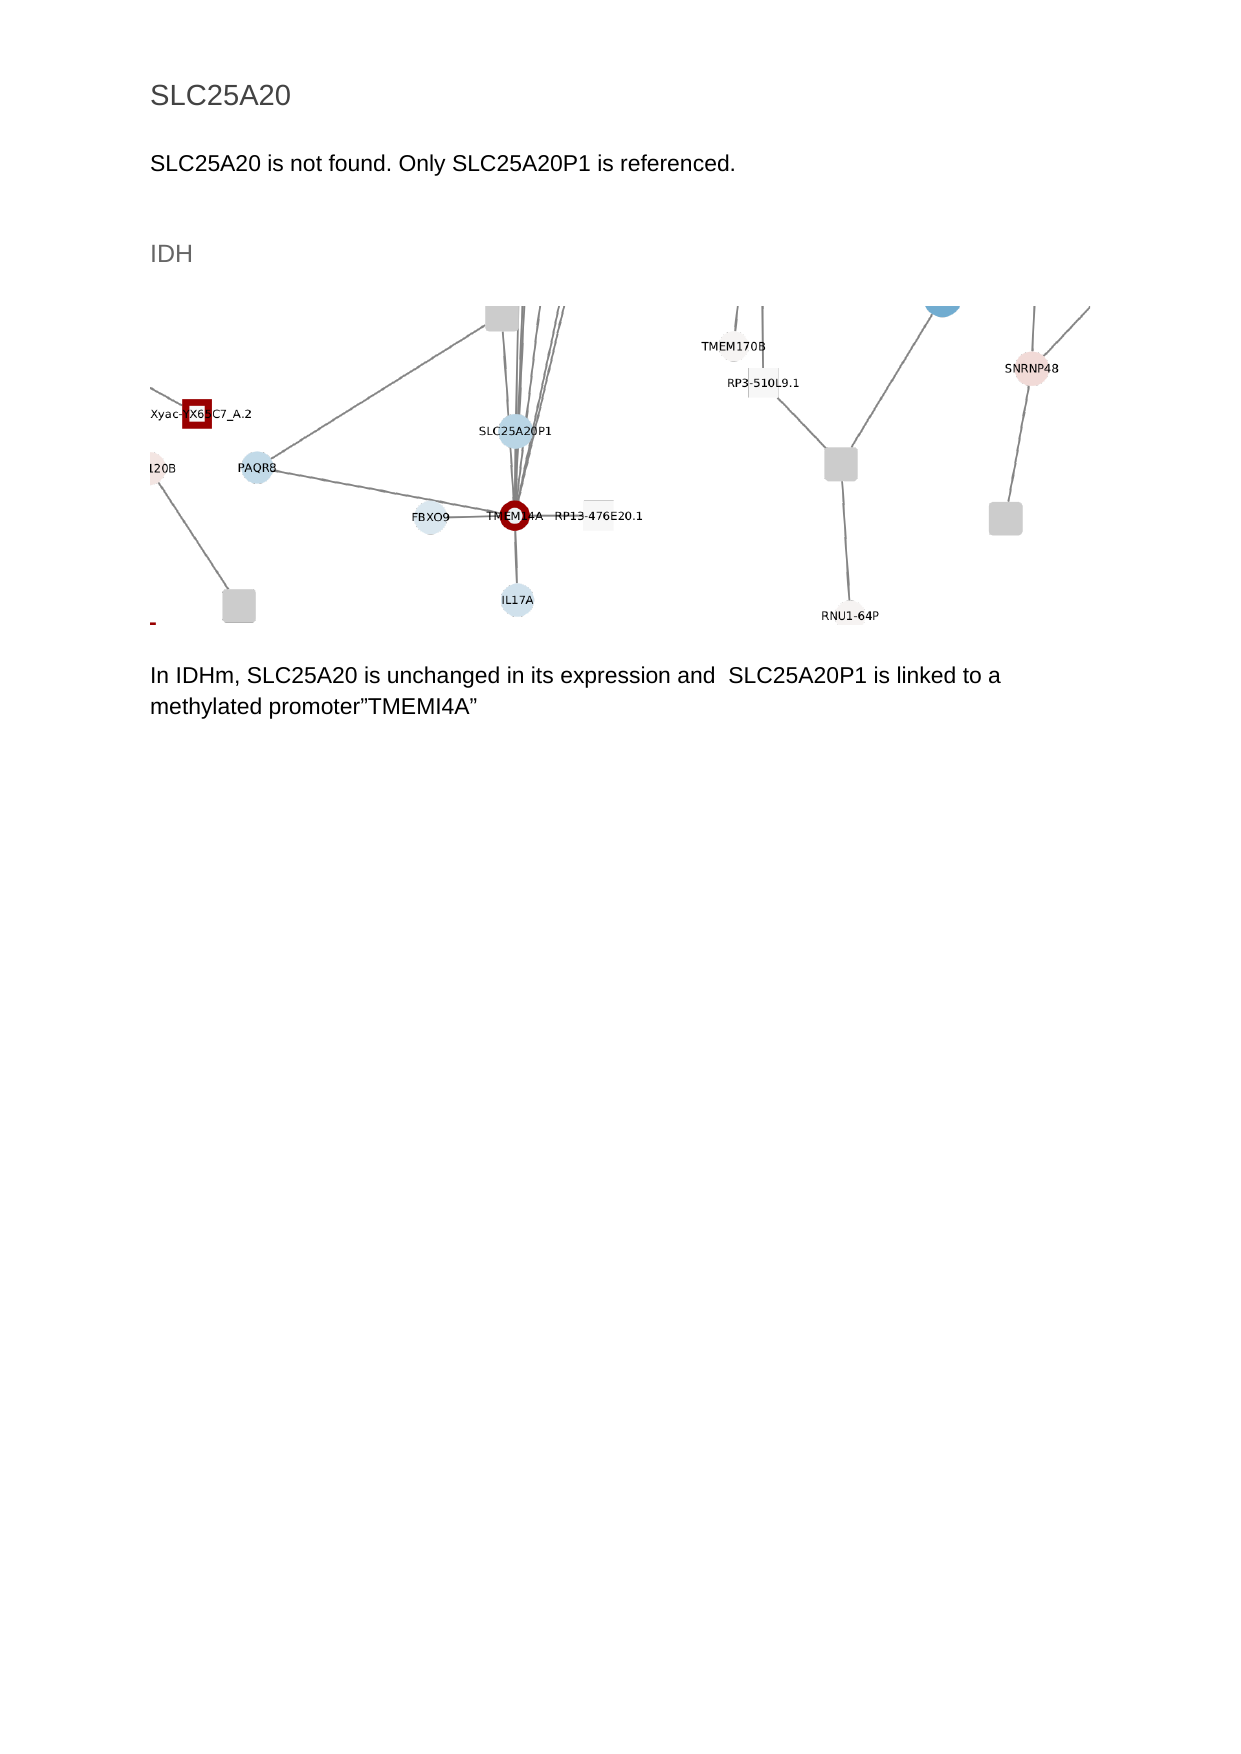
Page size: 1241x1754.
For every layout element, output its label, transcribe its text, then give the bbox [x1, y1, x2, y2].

text SLC25A20 is not found. Only SLC25A20P1 is referenced. [150, 150, 1090, 176]
subtitle SLC25A20 [150, 78, 1090, 111]
subtitle IDH [150, 239, 1090, 268]
text In IDHm, SLC25A20 is unchanged in its expression and SLC25A20P1 is linked to a methylated promoter”TMEMI4A” [150, 662, 1090, 719]
picture [150, 306, 1091, 625]
